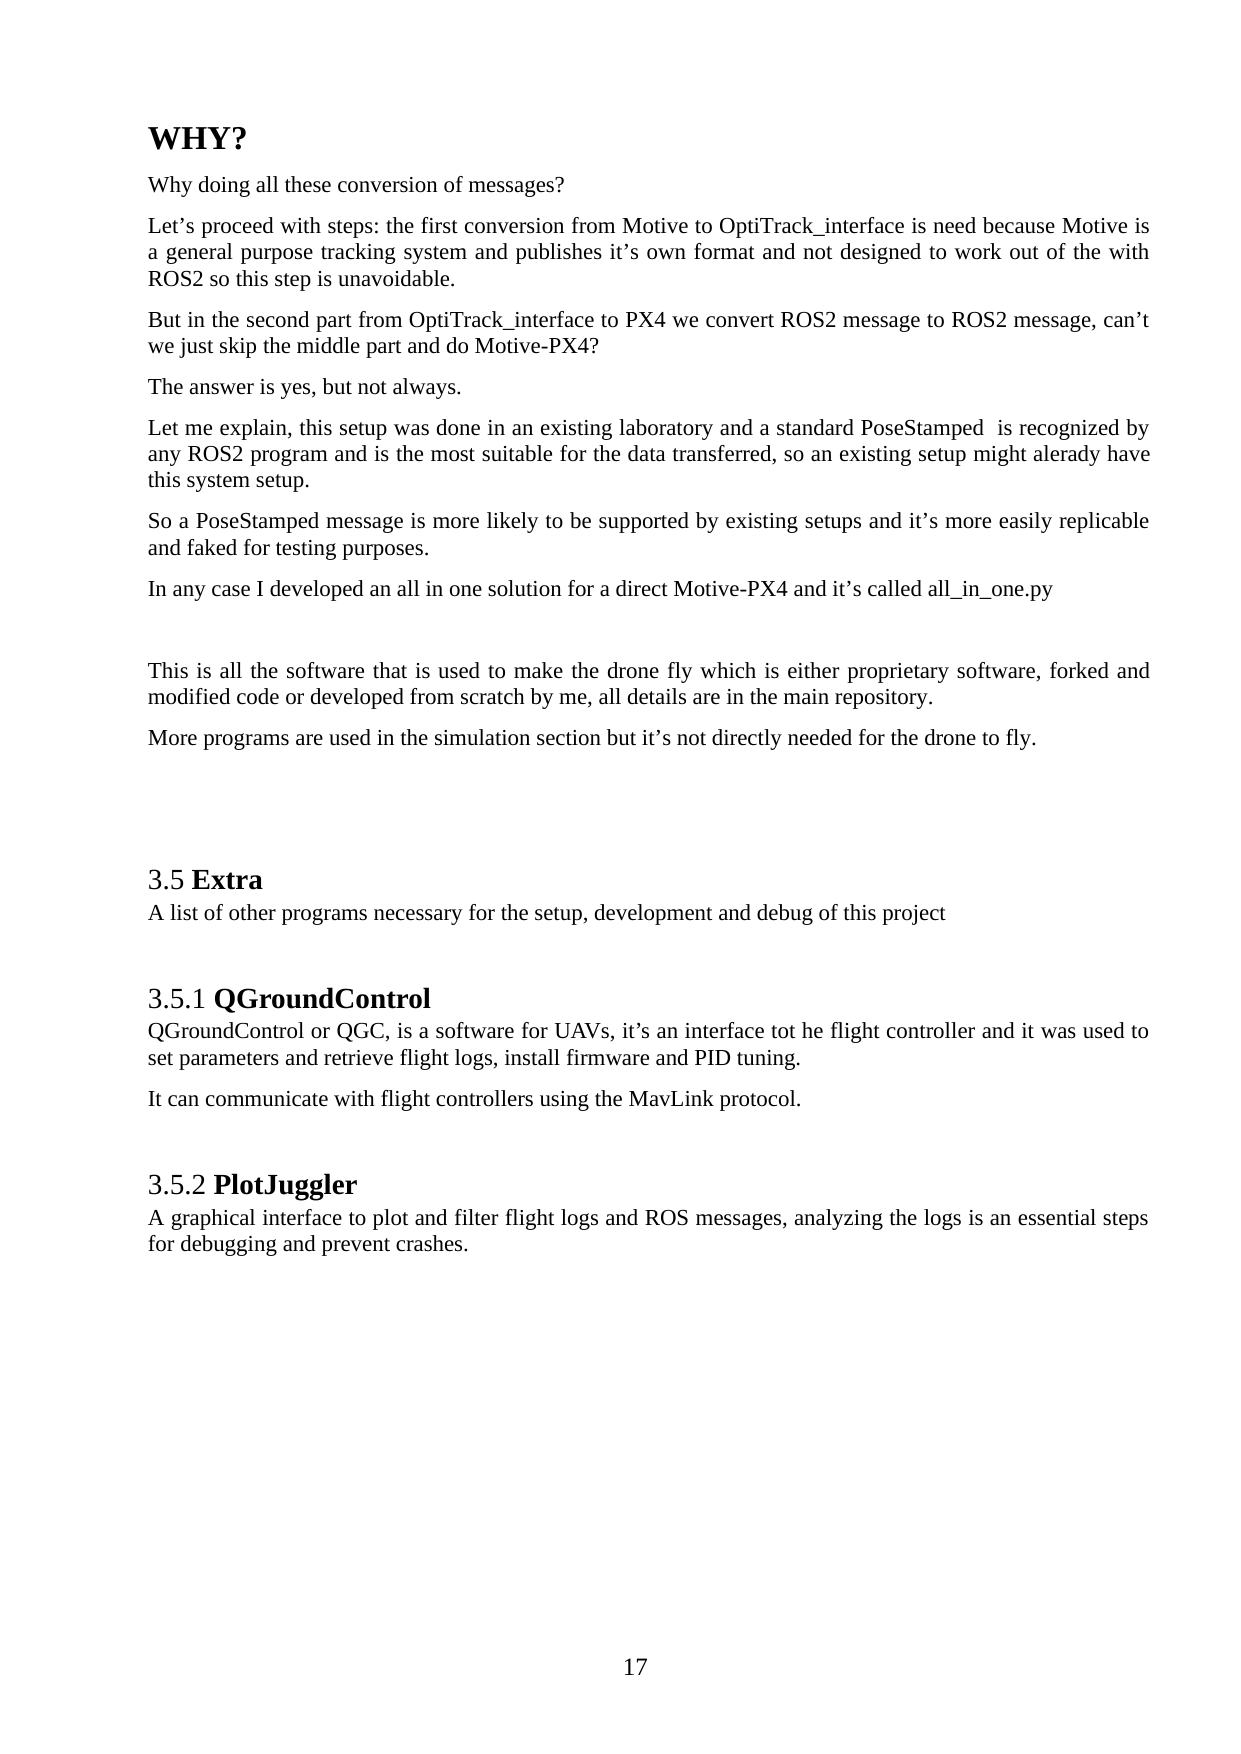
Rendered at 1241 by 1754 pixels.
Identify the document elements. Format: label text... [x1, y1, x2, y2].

list This is all the software that is used to make the drone fly which is either proprietary software, forked and modified code or developed from scratch by me, all details are in the main repository. [91, 657, 1152, 709]
list A list of other programs necessary for the setup, development and debug of this project [91, 899, 1152, 925]
list QGroundControl or QGC, is a software for UAVs, it’s an interface tot he flight controller and it was used to set parameters and retrieve flight logs, install firmware and PID tuning. [148, 1018, 1152, 1070]
subtitle 3.5.2 PlotJuggler [148, 1167, 1152, 1201]
list In any case I developed an all in one solution for a direct Motive-PX4 and it’s called all_in_one.py [91, 575, 1152, 601]
list The answer is yes, but not always. [91, 373, 1152, 399]
list So a PoseStamped message is more likely to be supported by existing setups and it’s more easily replicable and faked for testing purposes. [91, 507, 1152, 560]
list Let me explain, this setup was done in an existing laboratory and a standard PoseStamped is recognized by any ROS2 program and is the most suitable for the data transferred, so an existing setup might alerady have this system setup. [91, 414, 1152, 493]
list Let’s proceed with steps: the first conversion from Motive to OptiTrack_interface is need because Motive is a general purpose tracking system and publishes it’s own format and not designed to work out of the with ROS2 so this step is unavoidable. [91, 212, 1152, 291]
list But in the second part from OptiTrack_interface to PX4 we convert ROS2 message to ROS2 message, can’t we just skip the middle part and do Motive-PX4? [91, 306, 1152, 358]
list A graphical interface to plot and filter flight logs and ROS messages, analyzing the logs is an essential steps for debugging and prevent crashes. [148, 1204, 1152, 1256]
subtitle 3.5.1 QGroundControl [148, 981, 1152, 1014]
subtitle 3.5 Extra [148, 862, 1152, 896]
list It can communicate with flight controllers using the MavLink protocol. [148, 1085, 1152, 1111]
list More programs are used in the simulation section but it’s not directly needed for the drone to fly. [91, 724, 1152, 750]
list Why doing all these conversion of messages? [91, 171, 1152, 197]
list WHY? [91, 118, 1152, 156]
